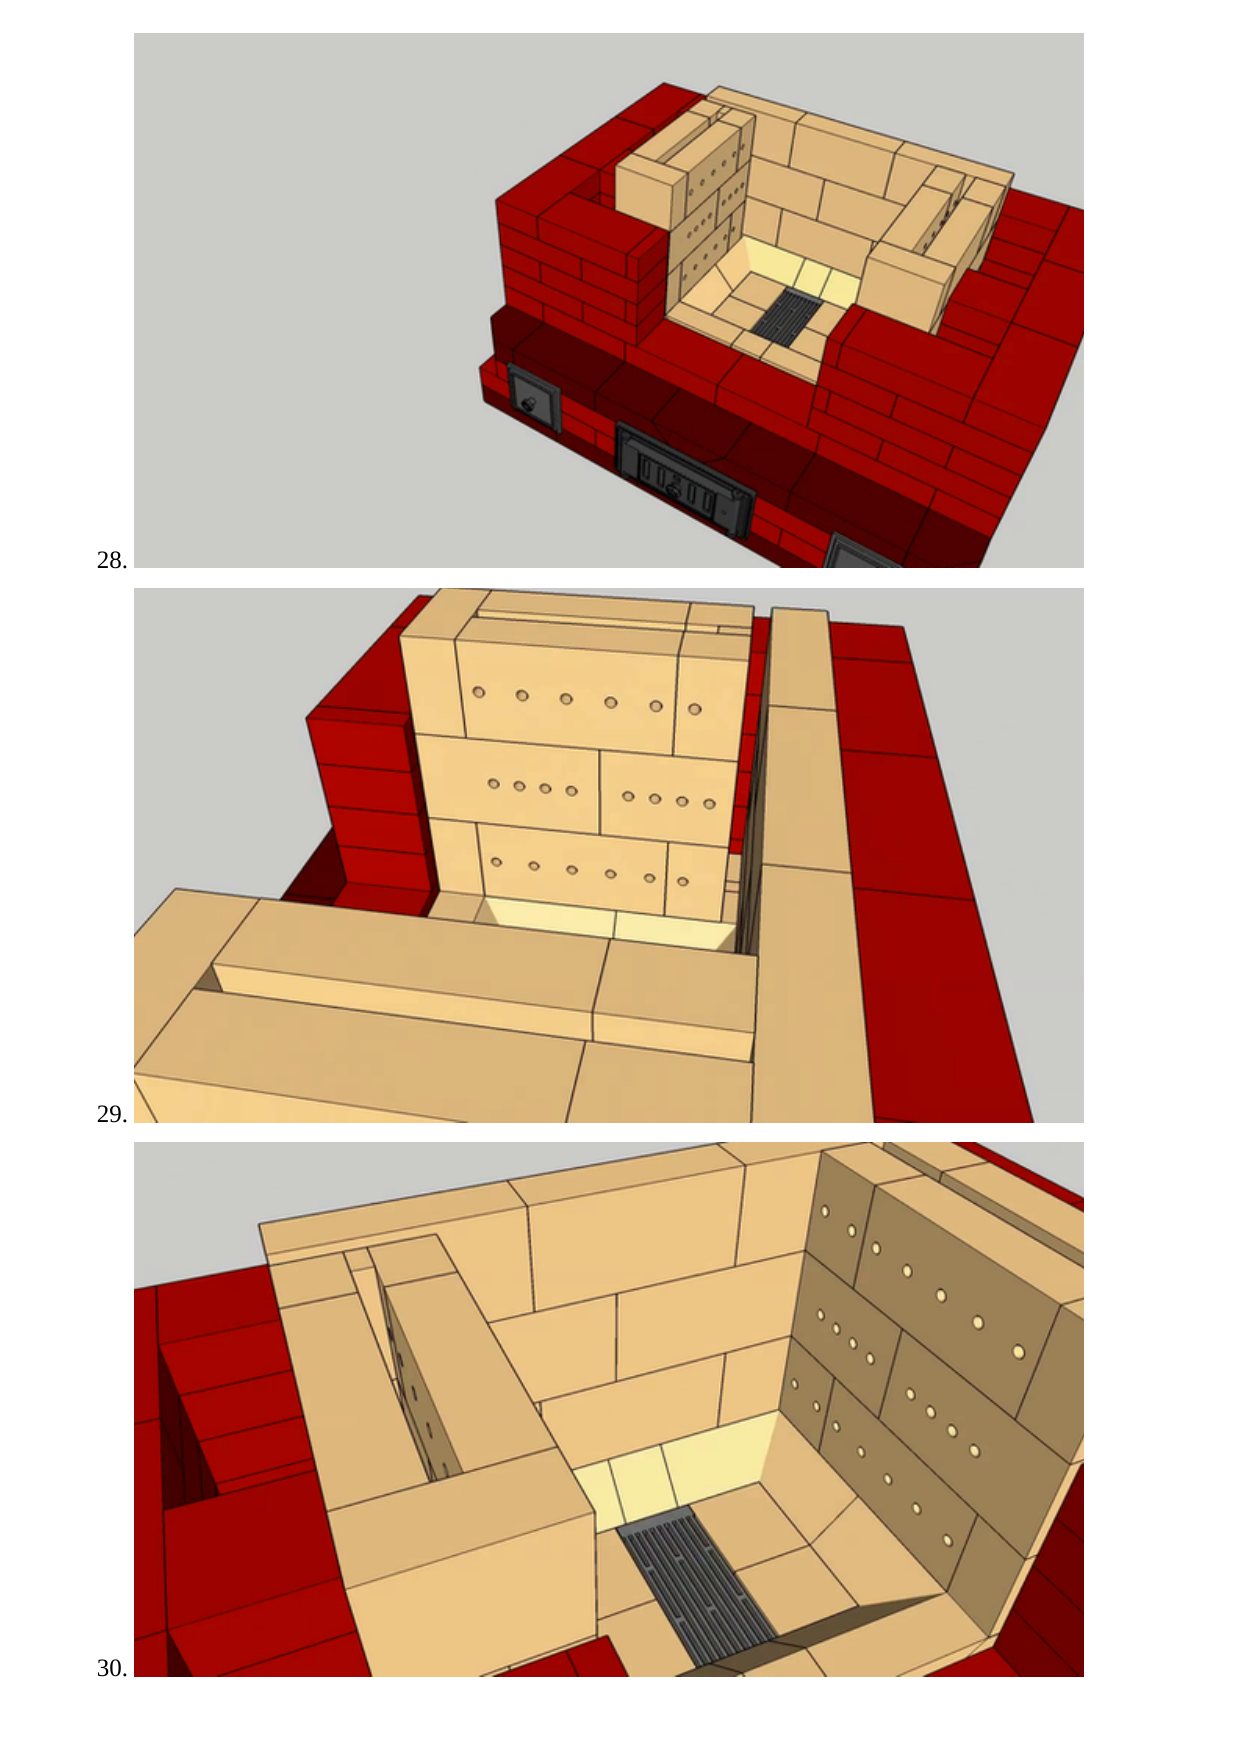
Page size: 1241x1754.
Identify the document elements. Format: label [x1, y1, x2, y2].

picture [134, 33, 1084, 568]
picture [134, 1142, 1084, 1677]
picture [134, 588, 1084, 1123]
